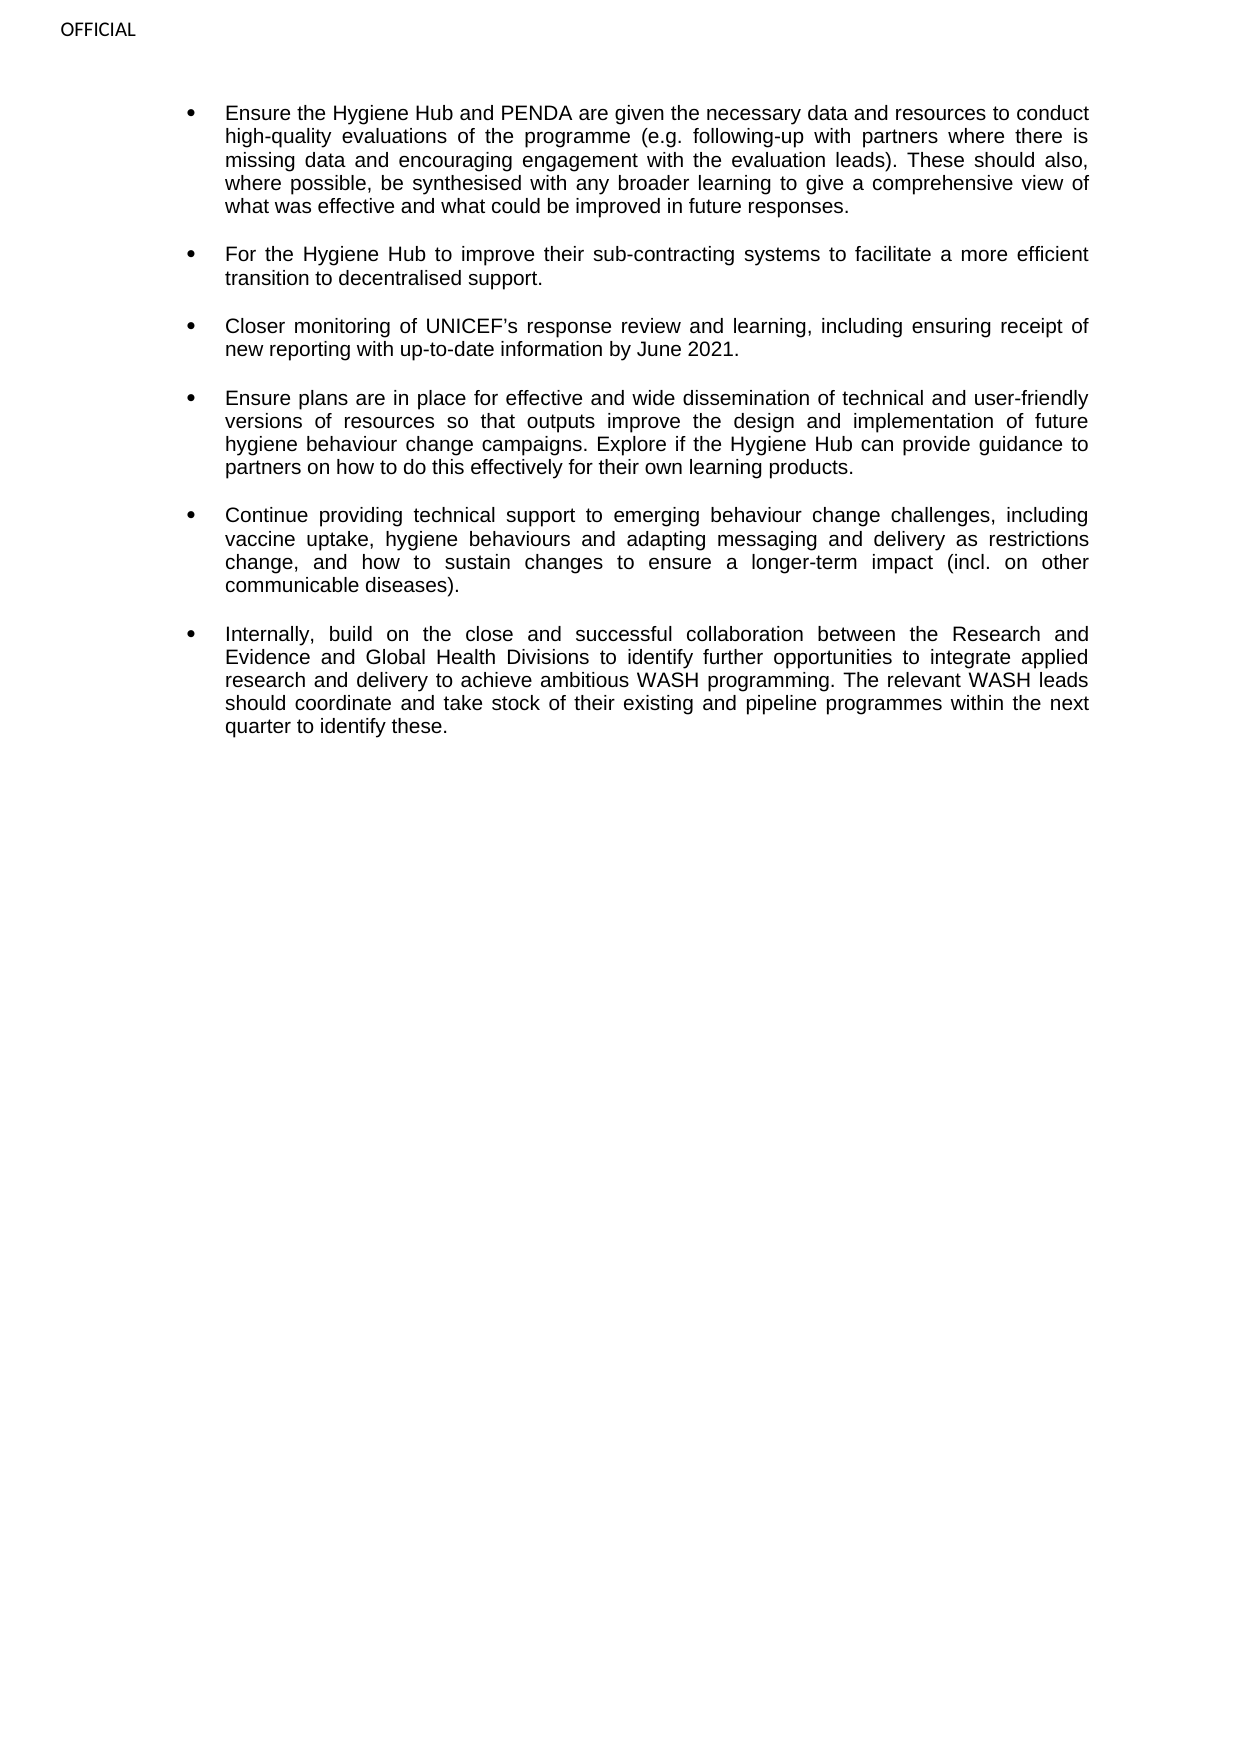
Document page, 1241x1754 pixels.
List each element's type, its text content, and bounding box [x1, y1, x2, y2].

list Continue providing technical support to emerging behaviour change challenges, including vaccine uptake, hygiene behaviours and adapting messaging and delivery as restrictions change, and how to sustain changes to ensure a longer-term impact (incl. on other communicable diseases). [187, 504, 1090, 597]
list Internally, build on the close and successful collaboration between the Research and Evidence and Global Health Divisions to identify further opportunities to integrate applied research and delivery to achieve ambitious WASH programming. The relevant WASH leads should coordinate and take stock of their existing and pipeline programmes within the next quarter to identify these. [187, 622, 1090, 738]
list Ensure the Hygiene Hub and PENDA are given the necessary data and resources to conduct high-quality evaluations of the programme (e.g. following-up with partners where there is missing data and encouraging engagement with the evaluation leads). These should also, where possible, be synthesised with any broader learning to give a comprehensive view of what was effective and what could be improved in future responses. [187, 102, 1090, 218]
list For the Hygiene Hub to improve their sub-contracting systems to facilitate a more efficient transition to decentralised support. [187, 243, 1090, 289]
list Ensure plans are in place for effective and wide dissemination of technical and user-friendly versions of resources so that outputs improve the design and implementation of future hygiene behaviour change campaigns. Explore if the Hygiene Hub can provide guidance to partners on how to do this effectively for their own learning products. [187, 386, 1090, 479]
list Closer monitoring of UNICEF’s response review and learning, including ensuring receipt of new reporting with up-to-date information by June 2021. [187, 314, 1090, 361]
